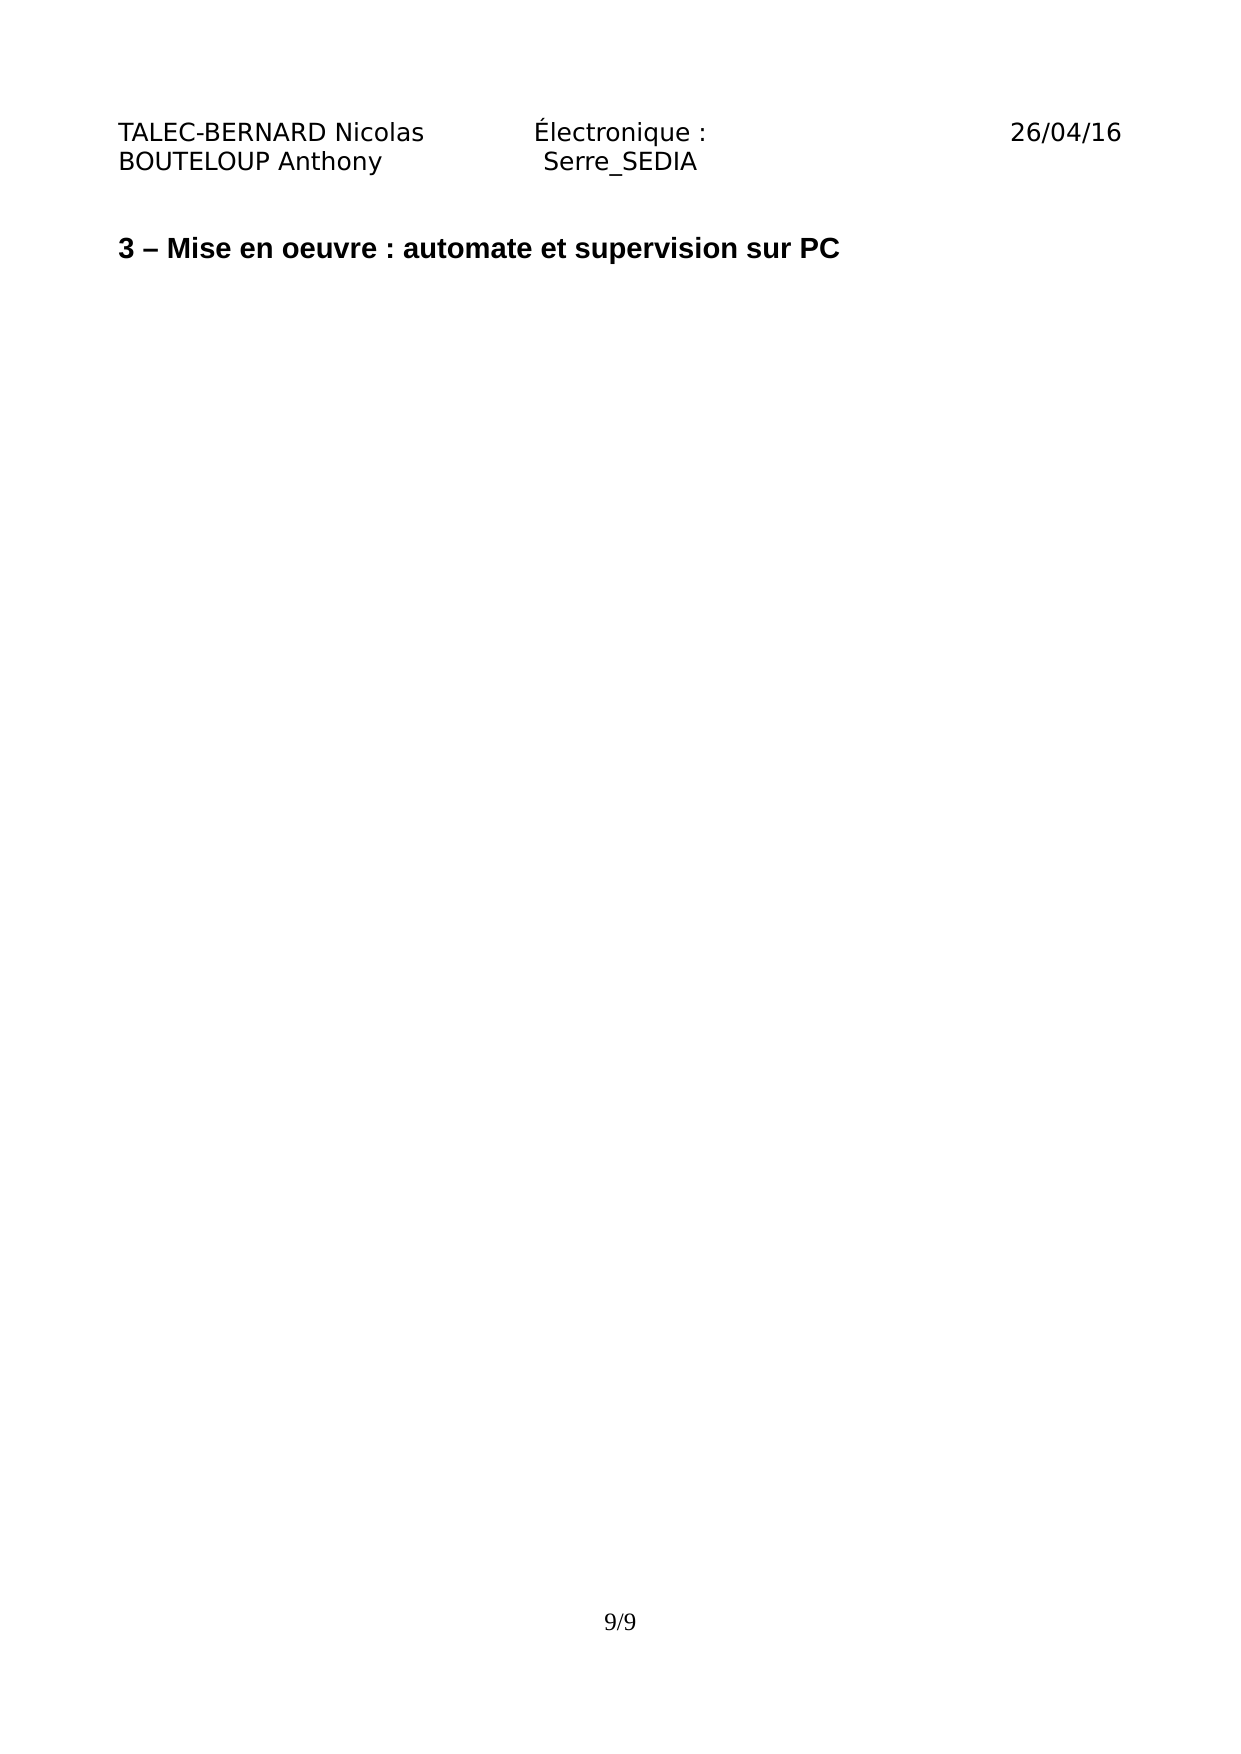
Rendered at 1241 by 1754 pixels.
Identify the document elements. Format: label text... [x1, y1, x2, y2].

subtitle 3 – Mise en oeuvre : automate et supervision sur PC [118, 231, 1122, 264]
